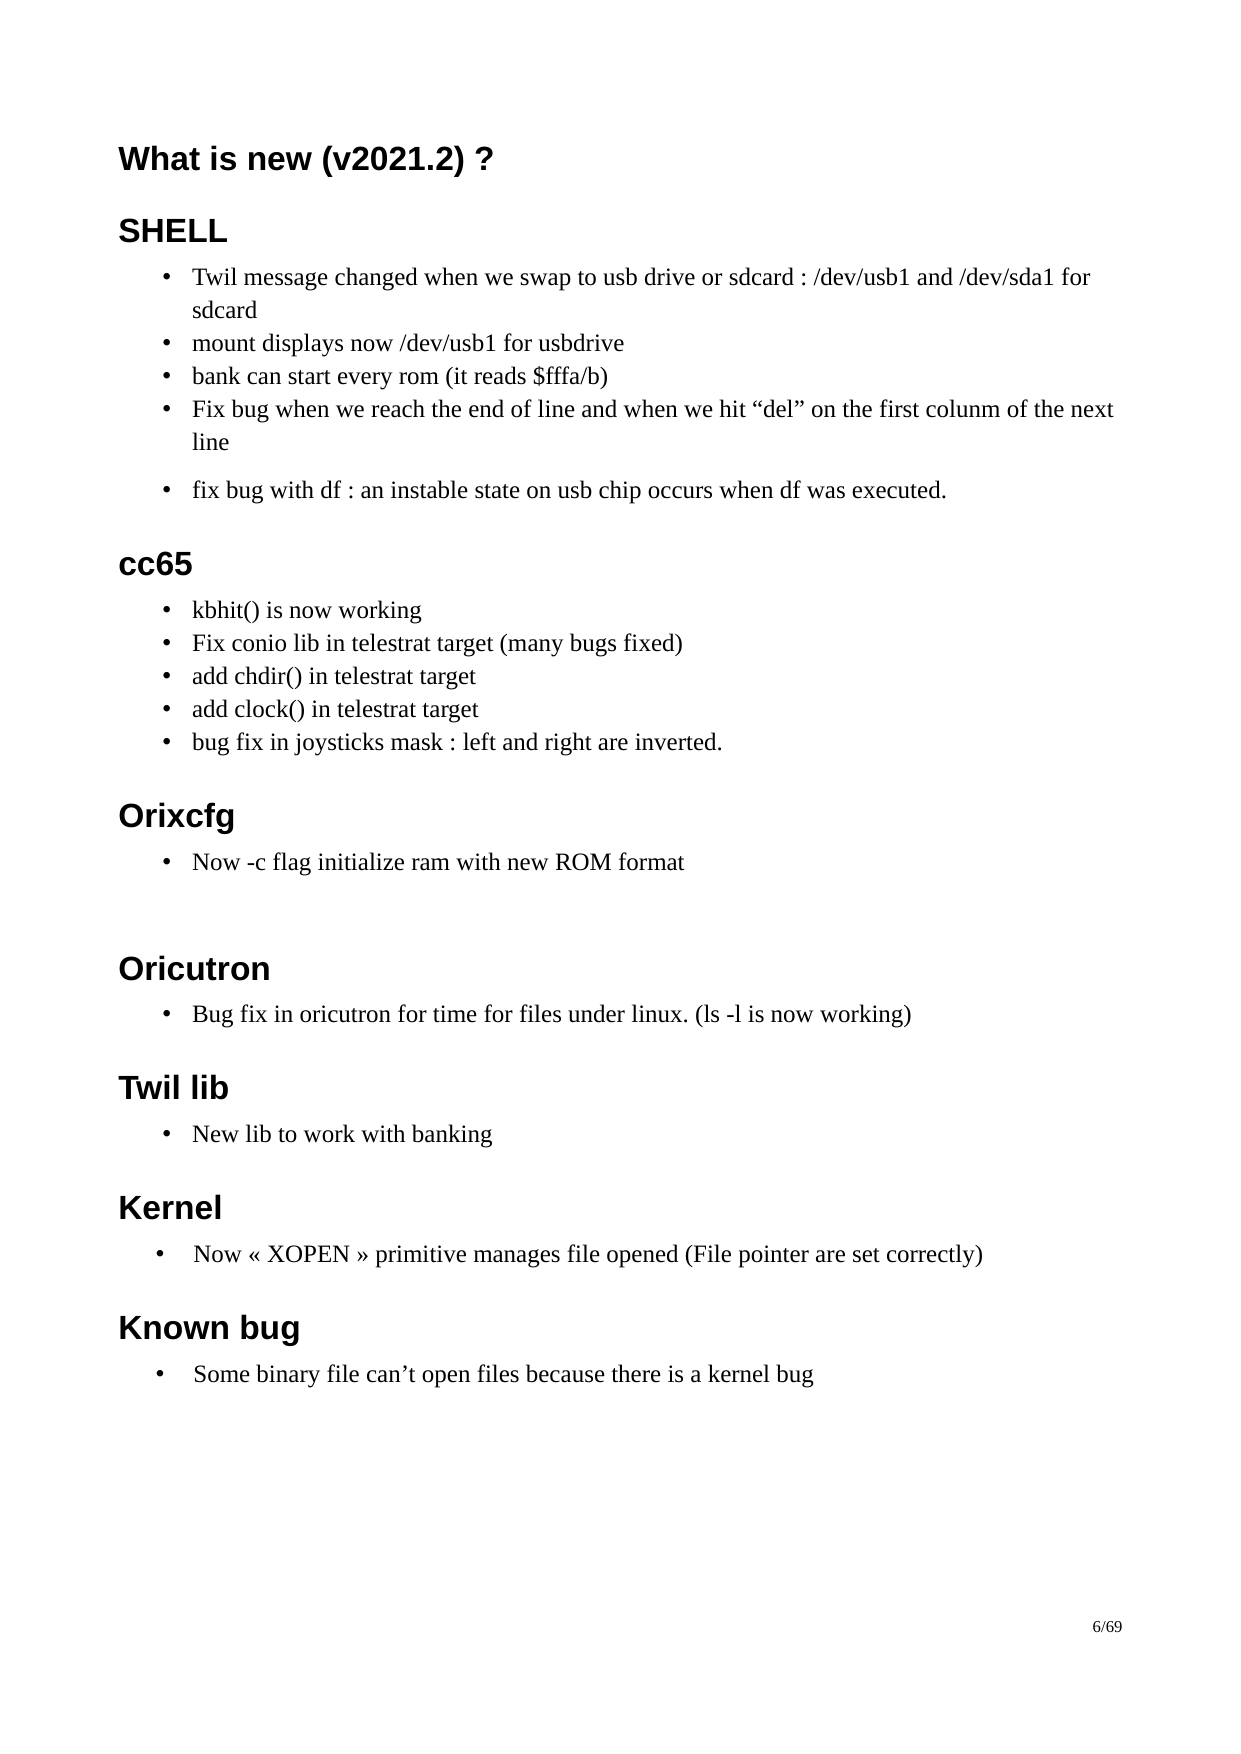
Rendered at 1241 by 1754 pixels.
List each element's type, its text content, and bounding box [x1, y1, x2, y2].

list bank can start every rom (it reads $fffa/b) [162, 361, 1122, 390]
subtitle Kernel [118, 1188, 1122, 1227]
list fix bug with df : an instable state on usb chip occurs when df was executed. [162, 475, 1122, 504]
subtitle cc65 [118, 544, 1122, 582]
list add chdir() in telestrat target [162, 661, 1122, 689]
subtitle Orixcfg [118, 796, 1122, 834]
subtitle Known bug [118, 1308, 1122, 1346]
list Now « XOPEN » primitive manages file opened (File pointer are set correctly) [156, 1239, 1122, 1268]
subtitle SHELL [118, 211, 1122, 249]
list Some binary file can’t open files because there is a kernel bug [156, 1359, 1122, 1388]
list Fix conio lib in telestrat target (many bugs fixed) [162, 628, 1122, 657]
list add clock() in telestrat target [162, 694, 1122, 723]
subtitle Twil lib [118, 1068, 1122, 1107]
list kbhit() is now working [162, 595, 1122, 623]
subtitle What is new (v2021.2) ? [118, 139, 1122, 178]
list Bug fix in oricutron for time for files under linux. (ls -l is now working) [162, 999, 1122, 1028]
list Twil message changed when we swap to usb drive or sdcard : /dev/usb1 and /dev/sda1 for sdcard [162, 262, 1122, 324]
list New lib to work with banking [162, 1119, 1122, 1148]
list mount displays now /dev/usb1 for usbdrive [162, 328, 1122, 357]
list Now -c flag initialize ram with new ROM format [162, 847, 1122, 875]
subtitle Oricutron [118, 948, 1122, 987]
list Fix bug when we reach the end of line and when we hit “del” on the first colunm of the next line [162, 394, 1122, 456]
list bug fix in joysticks mask : left and right are inverted. [162, 727, 1122, 756]
